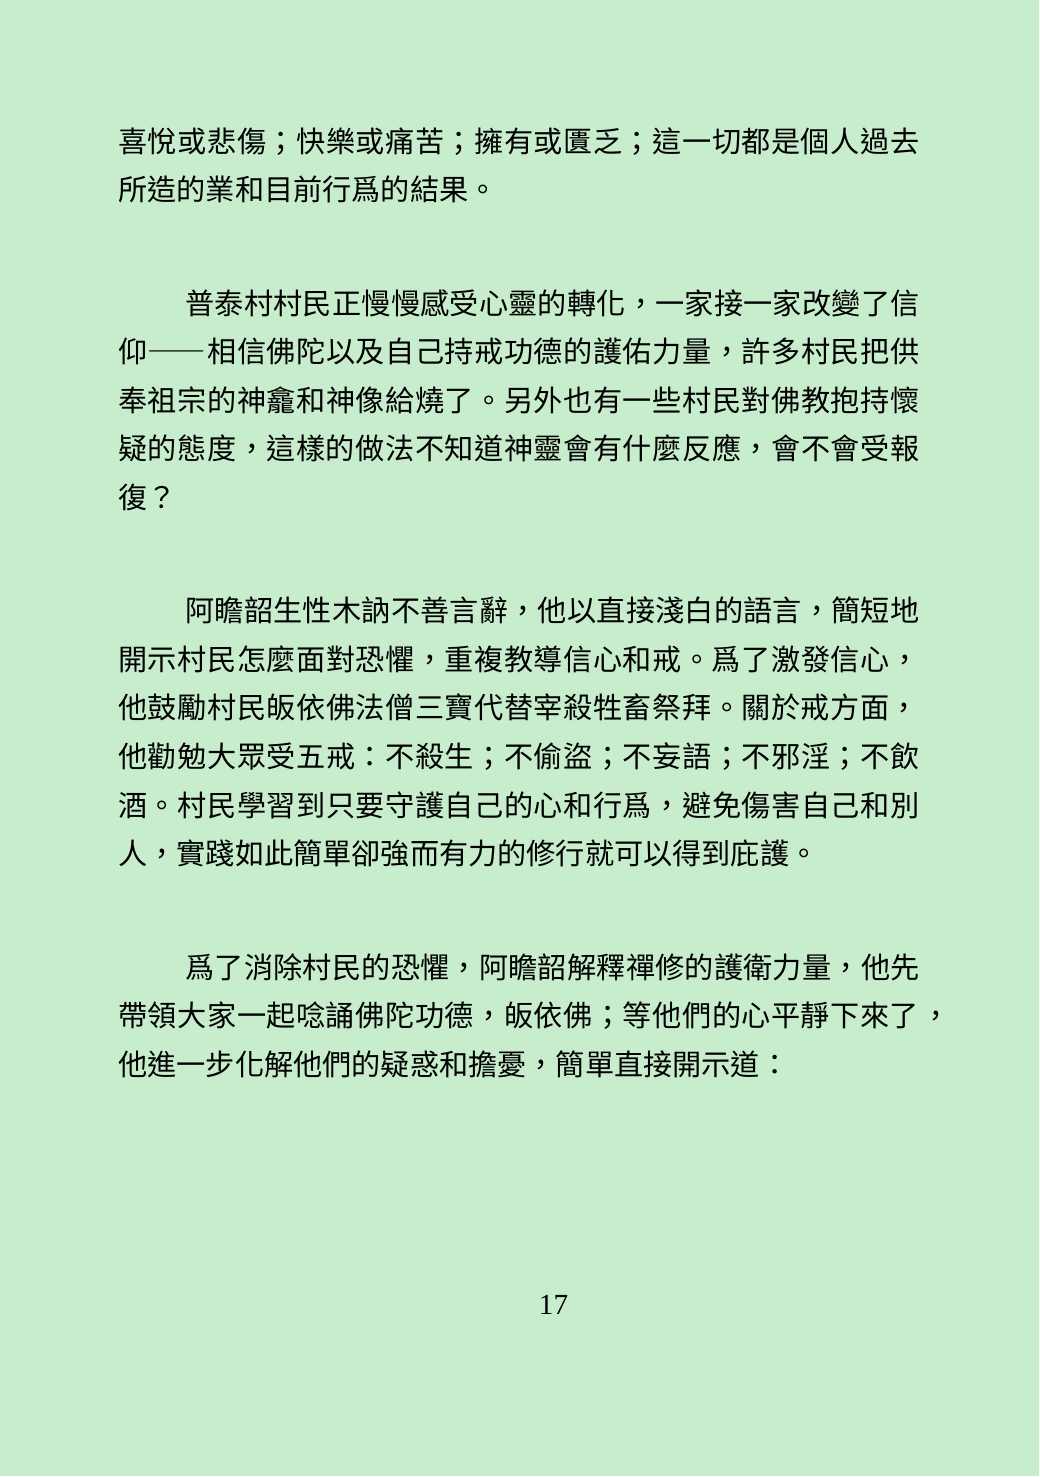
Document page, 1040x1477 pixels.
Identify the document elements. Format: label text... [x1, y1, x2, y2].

text 阿瞻韶生性木訥不善言辭，他以直接淺白的語言，簡短地開示村民怎麼面對恐懼，重複教導信心和戒。爲了激發信心，他鼓勵村民皈依佛法僧三寶代替宰殺牲畜祭拜。關於戒方面，他勸勉大眾受五戒：不殺生；不偷盜；不妄語；不邪淫；不飲酒。村民學習到只要守護自己的心和行爲，避免傷害自己和別人，實踐如此簡單卻強而有力的修行就可以得到庇護。 [118, 588, 921, 873]
text 普泰村村民正慢慢感受心靈的轉化，一家接一家改變了信仰——相信佛陀以及自己持戒功德的護佑力量，許多村民把供奉祖宗的神龕和神像給燒了。另外也有一些村民對佛教抱持懷疑的態度，這樣的做法不知道神靈會有什麼反應，會不會受報復？ [118, 280, 921, 517]
text 鬼神就像太陽、雨水和晨霧一樣是普泰人鄉下生活週遭的一部分，像出生、生活和死亡一樣不可分割。阿瞻韶不排斥鬼神，但是他教導村民鬼神也和他們一樣，每一個都得承受自己行爲的果報，都是由於過去的業而成爲鬼或神。祭拜這些鬼神的結果是賦予它們額外的力量。阿瞻韶教導的重點是因果自負：喜悅或悲傷；快樂或痛苦；擁有或匱乏；這一切都是個人過去所造的業和目前行爲的結果。 [118, 118, 921, 209]
text 爲了消除村民的恐懼，阿瞻韶解釋禪修的護衛力量，他先帶領大家一起唸誦佛陀功德，皈依佛；等他們的心平靜下來了，他進一步化解他們的疑惑和擔憂，簡單直接開示道： [118, 944, 921, 1083]
